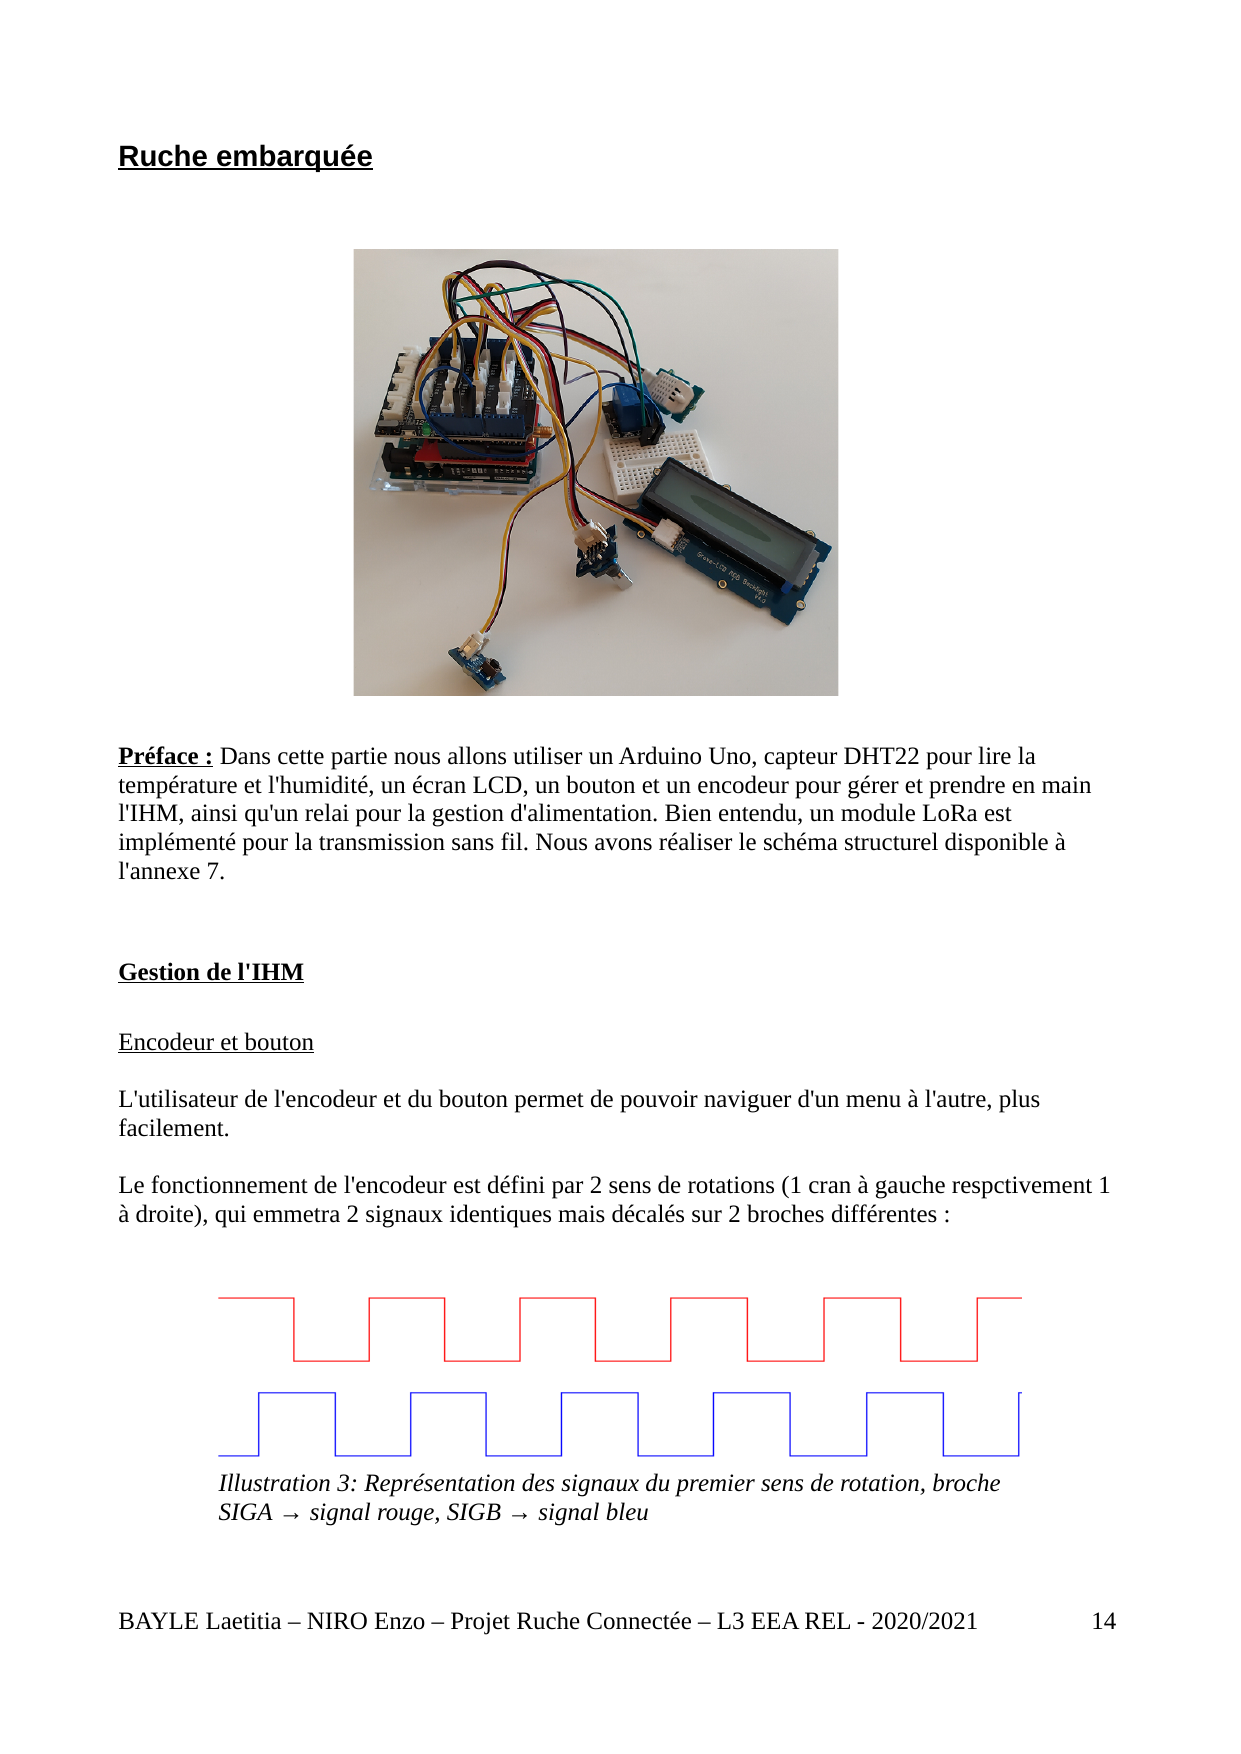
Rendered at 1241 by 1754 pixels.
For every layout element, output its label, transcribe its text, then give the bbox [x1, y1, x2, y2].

subtitle Ruche embarquée [118, 139, 1122, 173]
text Le fonctionnement de l'encodeur est défini par 2 sens de rotations (1 cran à gauche respctivement 1 à droite), qui emmetra 2 signaux identiques mais décalés sur 2 broches différentes : [118, 1171, 1122, 1228]
text Préface : Dans cette partie nous allons utiliser un Arduino Uno, capteur DHT22 pour lire la température et l'humidité, un écran LCD, un bouton et un encodeur pour gérer et prendre en main l'IHM, ainsi qu'un relai pour la gestion d'alimentation. Bien entendu, un module LoRa est implémenté pour la transmission sans fil. Nous avons réaliser le schéma structurel disponible à l'annexe 7. [118, 741, 1122, 885]
text Encodeur et bouton [118, 1027, 1122, 1056]
picture [353, 249, 839, 696]
text Illustration 3: Représentation des signaux du premier sens de rotation, broche SIGA → signal rouge, SIGB → signal bleu [218, 1468, 1022, 1525]
subtitle Gestion de l'IHM [118, 957, 1122, 986]
text L'utilisateur de l'encodeur et du bouton permet de pouvoir naviguer d'un menu à l'autre, plus facilement. [118, 1084, 1122, 1142]
picture [218, 1266, 1022, 1468]
